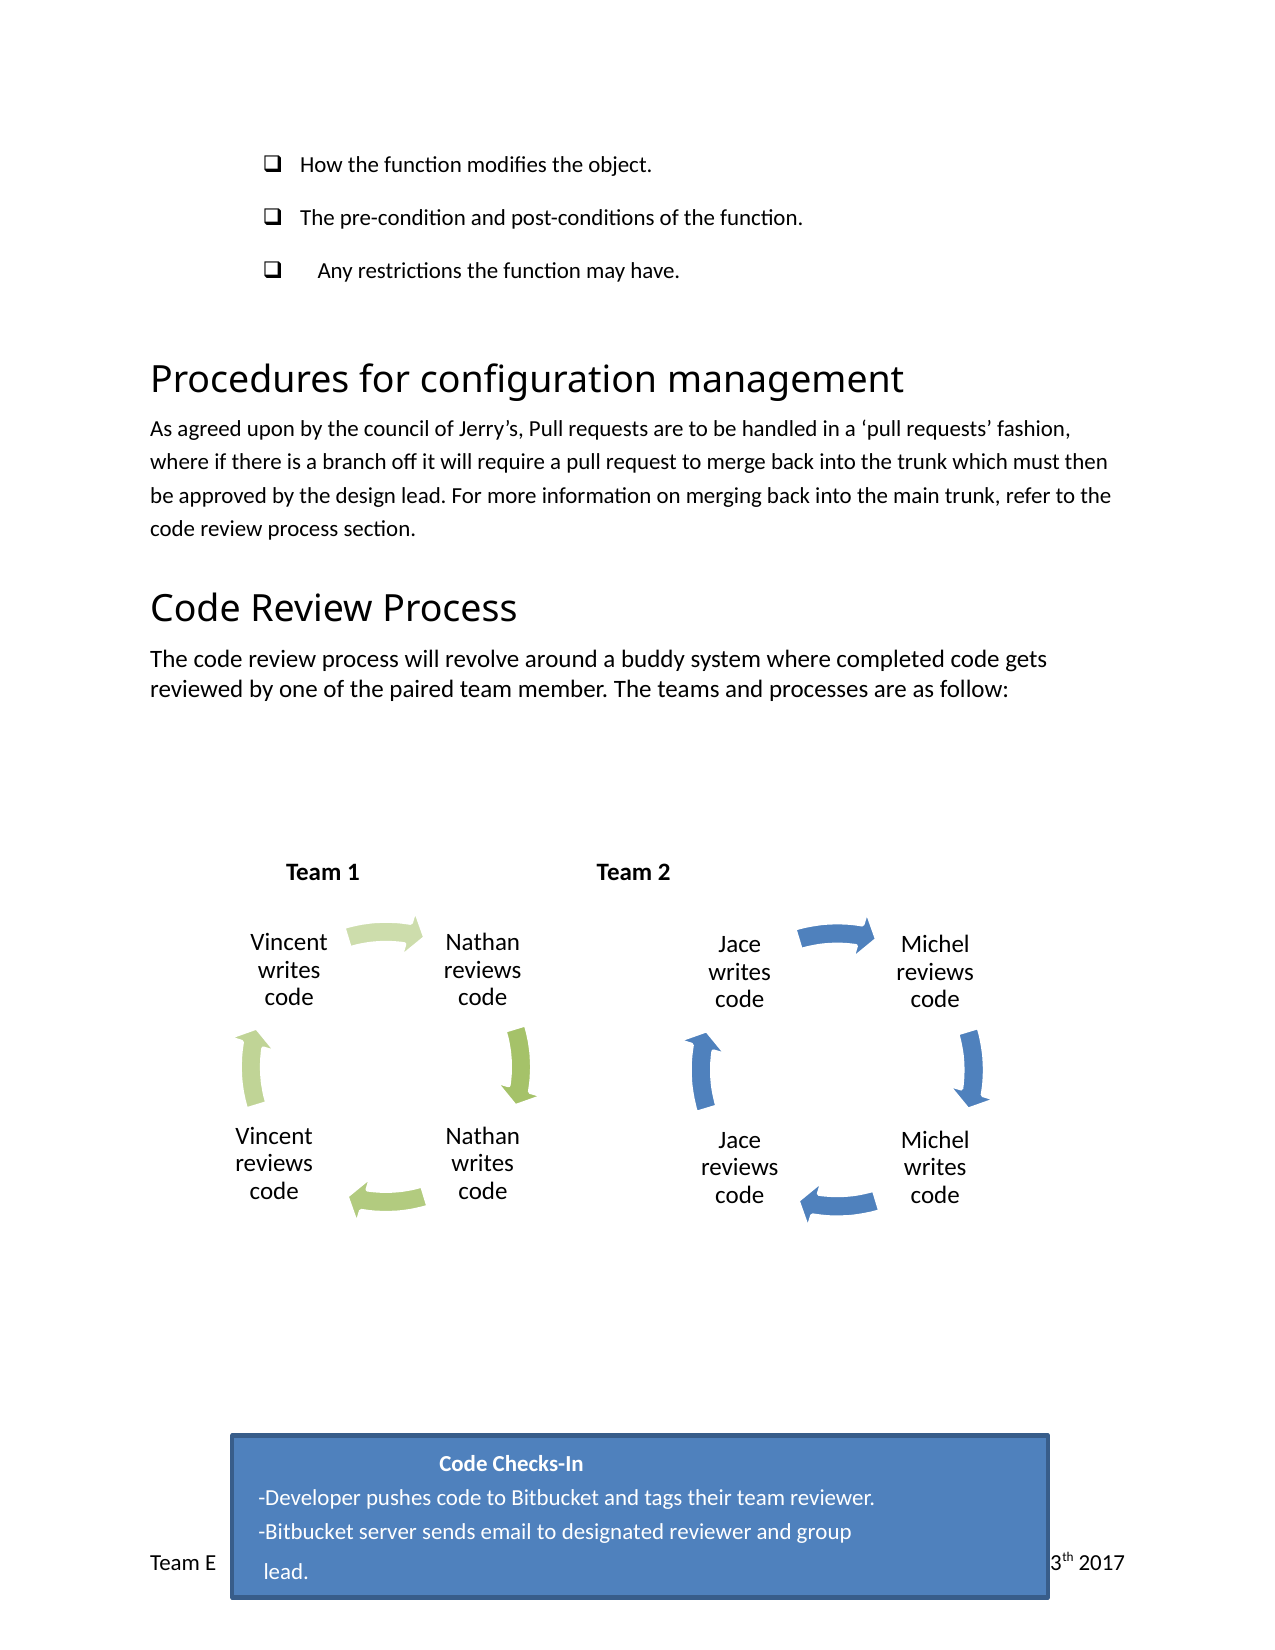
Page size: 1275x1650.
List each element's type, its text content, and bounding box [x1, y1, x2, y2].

list q The pre-condition and post-conditions of the function. [225, 203, 1125, 231]
text Team 1 Team 2 [150, 856, 1125, 887]
list q How the function modifies the object. [225, 150, 1125, 178]
text The code review process will revolve around a buddy system where completed code gets reviewed by one of the paired team member. The teams and processes are as follow: [150, 643, 1125, 704]
text As agreed upon by the council of Jerry’s, Pull requests are to be handled in a ‘pull requests’ fashion, where if there is a branch off it will require a pull request to merge back into the trunk which must then be approved by the design lead. For more information on merging back into the main trunk, refer to the code review process section. [150, 414, 1125, 542]
text Code Review Process [150, 582, 1125, 633]
text Procedures for configuration management [150, 353, 1125, 404]
list q Any restrictions the function may have. [225, 256, 1125, 284]
